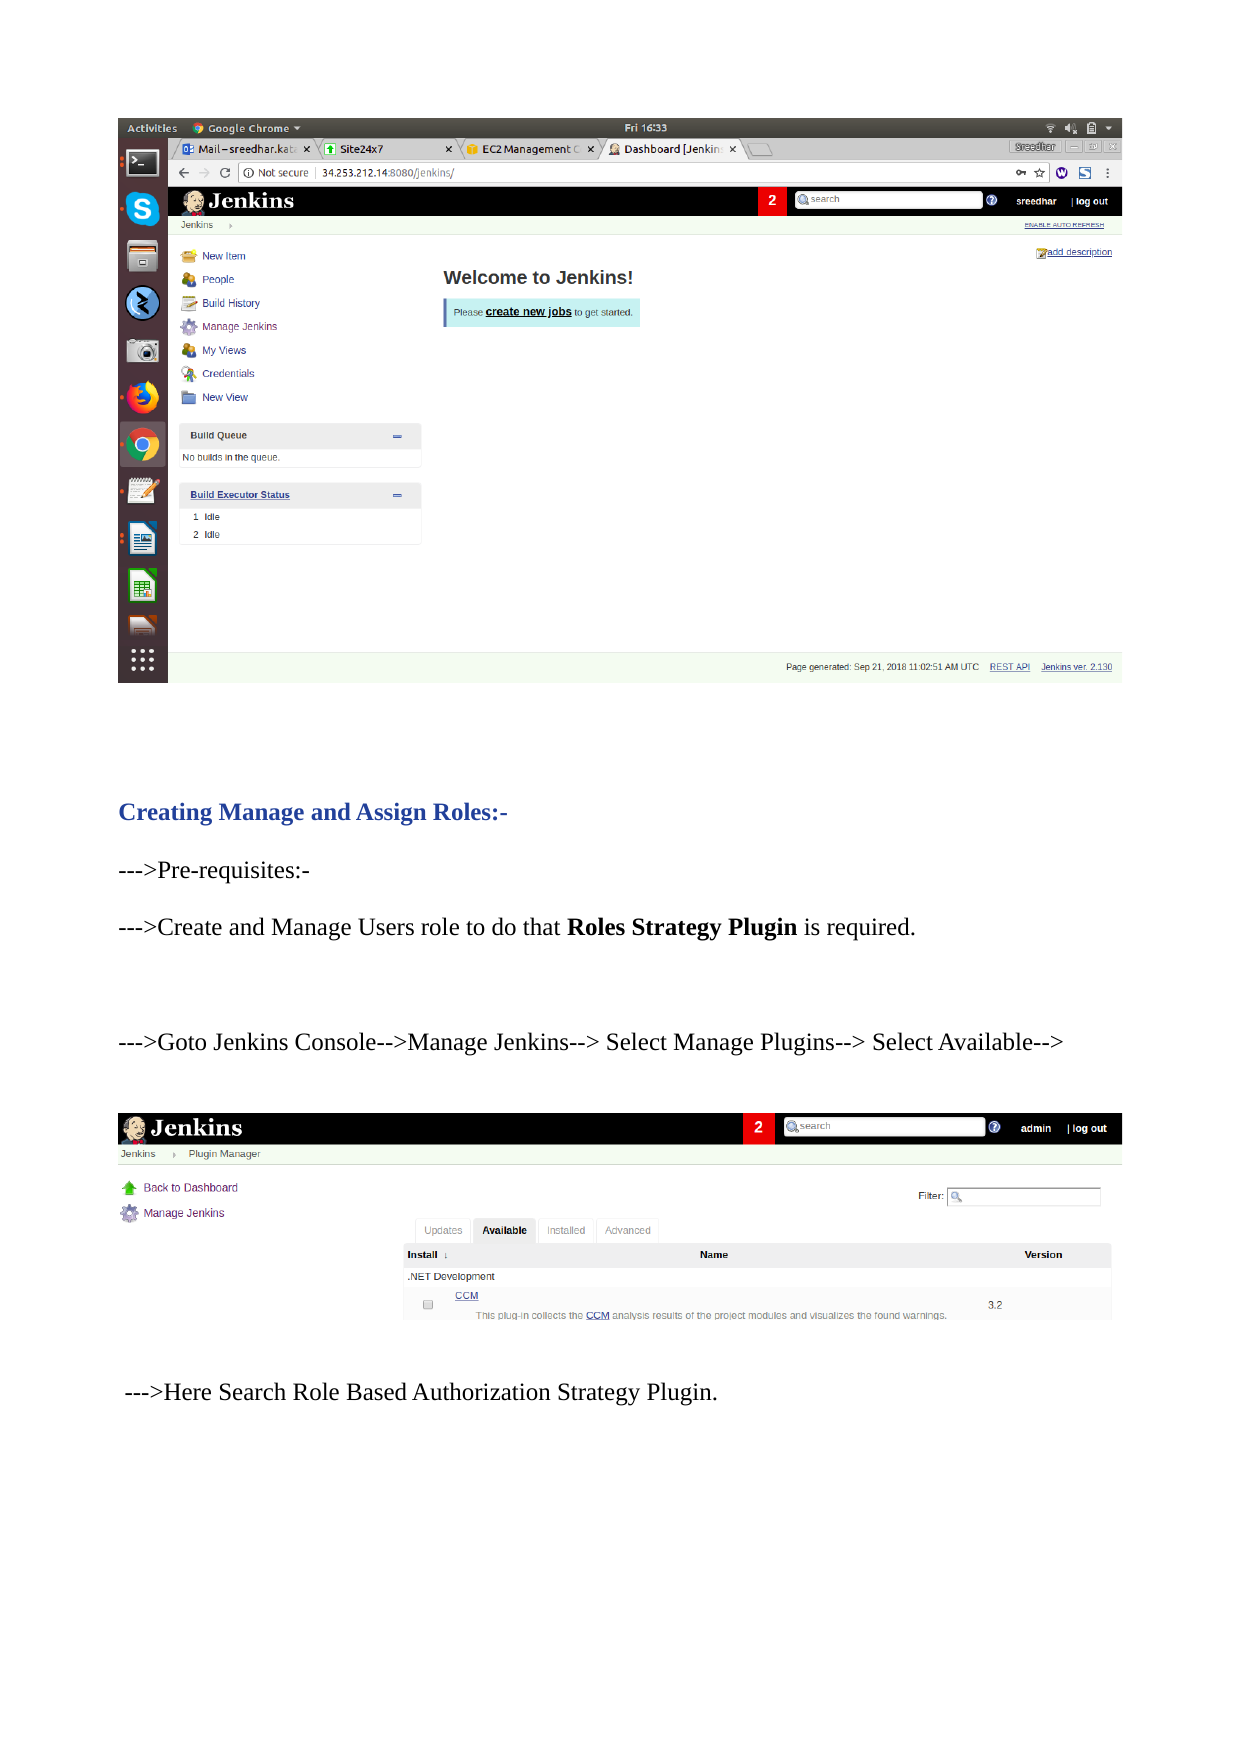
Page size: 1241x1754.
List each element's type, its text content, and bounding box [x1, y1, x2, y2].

text --->Create and Manage Users role to do that Roles Strategy Plugin is required. [118, 912, 1122, 941]
text --->Pre-requisites:- [118, 855, 1122, 884]
text Creating Manage and Assign Roles:- [118, 797, 1122, 826]
picture [118, 1113, 1123, 1320]
picture [118, 118, 1123, 683]
text --->Goto Jenkins Console-->Manage Jenkins--> Select Manage Plugins--> Select Available--> [118, 1027, 1122, 1056]
text --->Here Search Role Based Authorization Strategy Plugin. [118, 1377, 1122, 1406]
